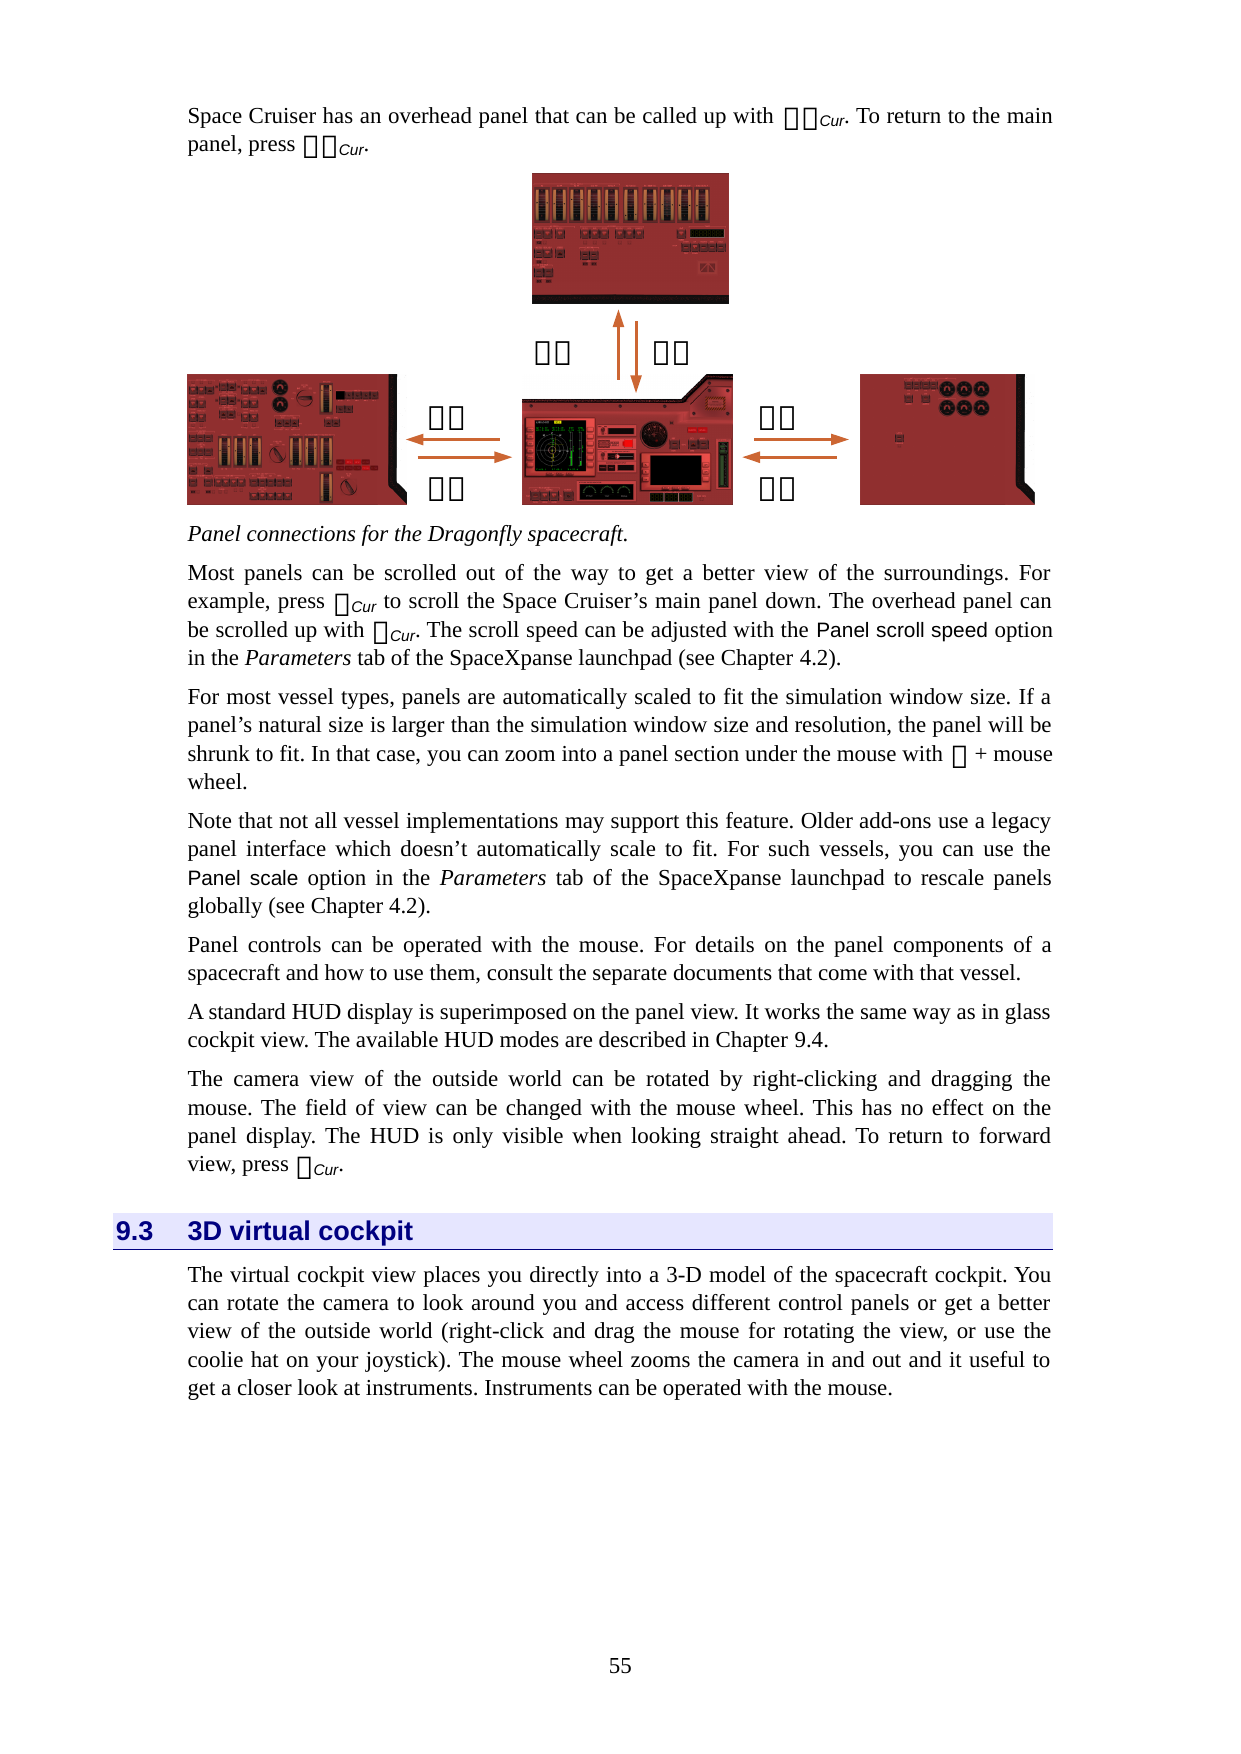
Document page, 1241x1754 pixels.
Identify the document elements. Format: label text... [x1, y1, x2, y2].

subtitle 3D virtual cockpit [113, 1213, 1053, 1249]
text A standard HUD display is superimposed on the panel view. It works the same way as in glass cockpit view. The available HUD modes are described in Chapter 9.4. [187, 997, 1053, 1054]
picture [860, 374, 1035, 505]
picture [522, 374, 733, 505]
text Panel controls can be operated with the mouse. For details on the panel components of a spacecraft and how to use them, consult the separate documents that come with that vessel. [187, 930, 1053, 986]
picture [532, 173, 729, 304]
picture [187, 374, 407, 505]
text For most vessel types, panels are automatically scaled to fit the simulation window size. If a panel’s natural size is larger than the simulation window size and resolution, the panel will be shrunk to fit. In that case, you can zoom into a panel section under the mouse with  + mouse wheel. [187, 682, 1053, 795]
text The camera view of the outside world can be rotated by right-clicking and dragging the mouse. The field of view can be changed with the mouse wheel. This has no effect on the panel display. The HUD is only visible when looking straight ahead. To return to forward view, press Cur. [187, 1064, 1053, 1178]
text On opening panel view by cycling the cockpit modes with , you are placed in front of the main panel. Neighbour panels, if present, can be accessed with Cur. For example, the Space Cruiser has an overhead panel that can be called up with Cur. To return to the main panel, press Cur. [187, 100, 1053, 157]
text Most panels can be scrolled out of the way to get a better view of the surroundings. For example, press Cur to scroll the Space Cruiser’s main panel down. The overhead panel can be scrolled up with Cur. The scroll speed can be adjusted with the Panel scroll speed option in the Parameters tab of the SpaceXpanse launchpad (see Chapter 4.2). [187, 558, 1053, 671]
text Panel connections for the Dragonfly spacecraft. [187, 168, 1053, 547]
text Note that not all vessel implementations may support this feature. Older add-ons use a legacy panel interface which doesn’t automatically scale to fit. For such vessels, you can use the Panel scale option in the Parameters tab of the SpaceXpanse launchpad to rescale panels globally (see Chapter 4.2). [187, 806, 1053, 919]
text The virtual cockpit view places you directly into a 3-D model of the spacecraft cockpit. You can rotate the camera to look around you and access different control panels or get a better view of the outside world (right-click and drag the mouse for rotating the view, or use the coolie hat on your joystick). The mouse wheel zooms the camera in and out and it useful to get a closer look at instruments. Instruments can be operated with the mouse. [187, 1259, 1053, 1401]
